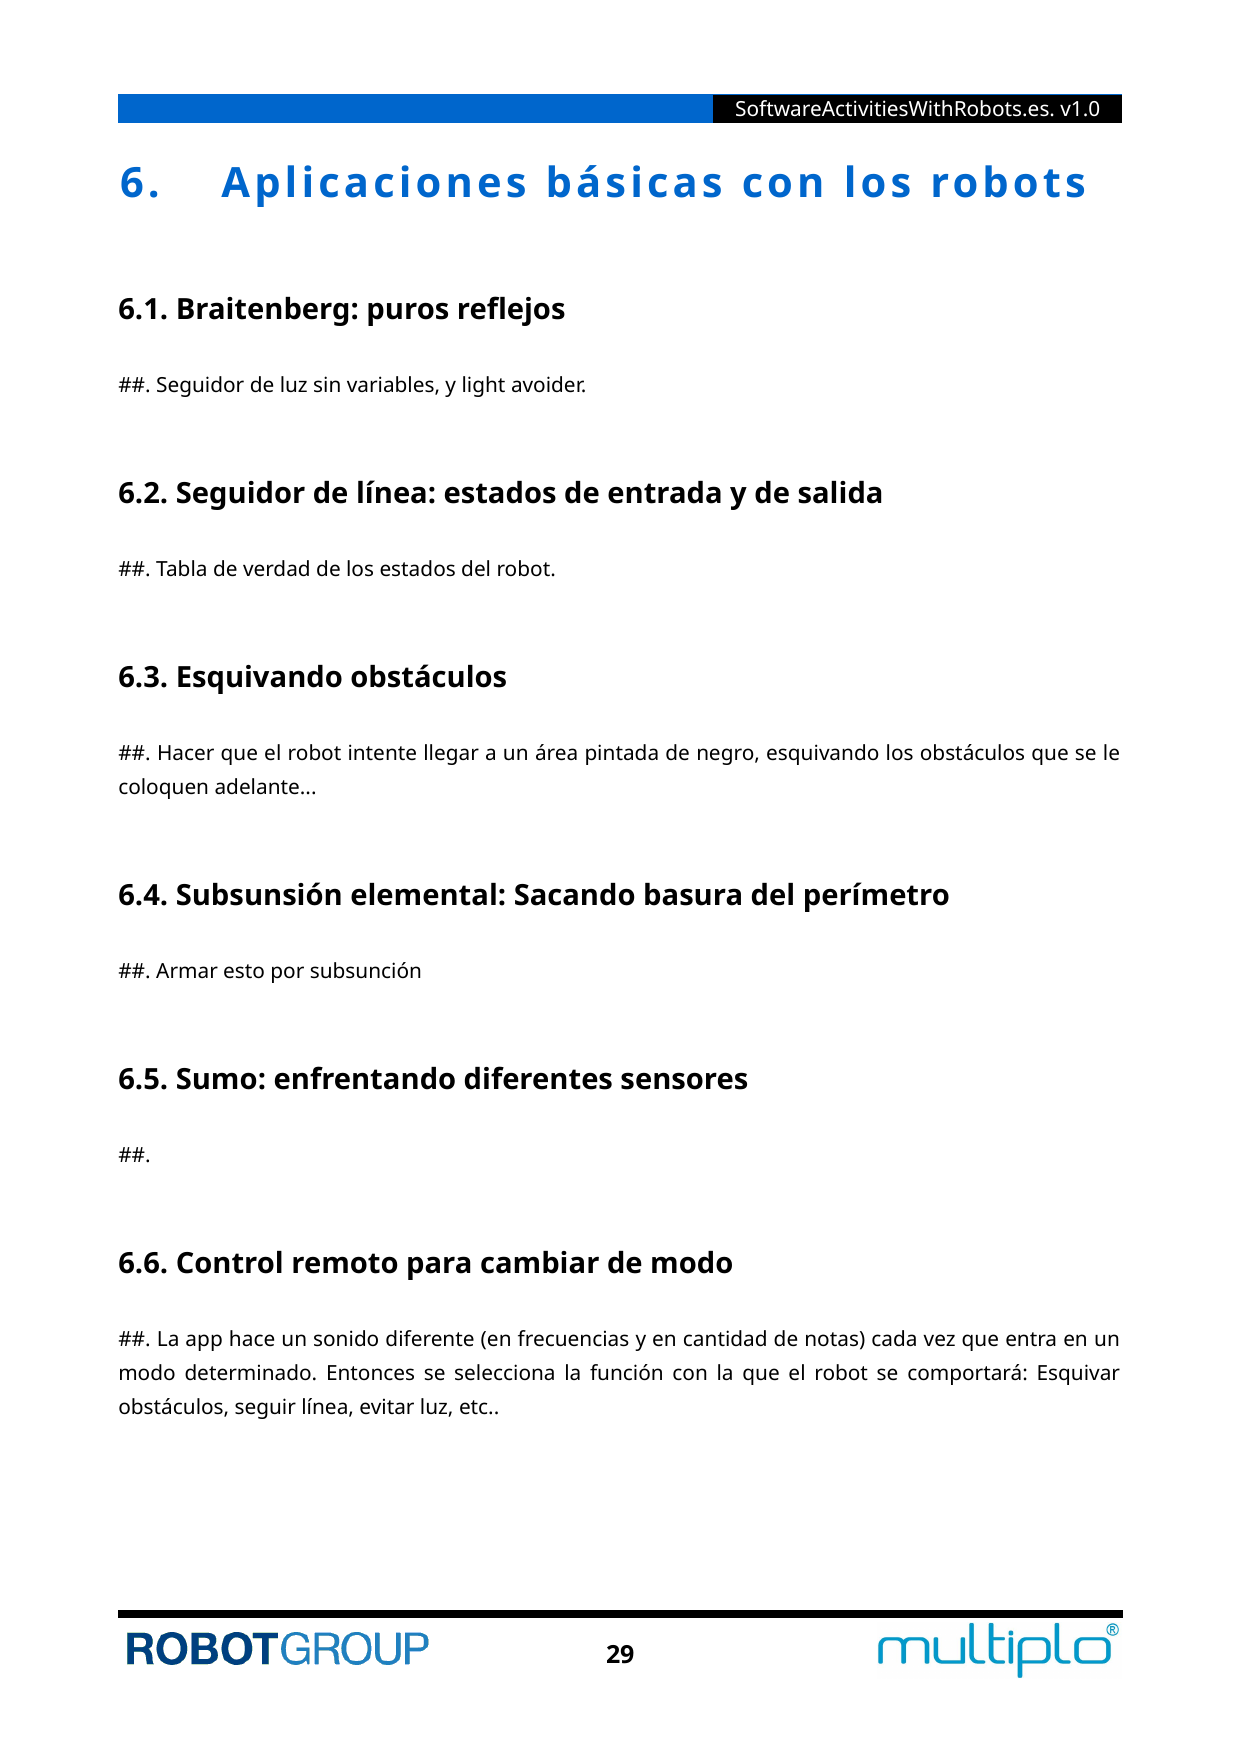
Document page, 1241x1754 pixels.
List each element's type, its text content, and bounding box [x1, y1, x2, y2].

text ##. Seguidor de luz sin variables, y light avoider. [118, 370, 1122, 399]
text ##. [118, 1140, 1122, 1168]
text 6.5. Sumo: enfrentando diferentes sensores [118, 1058, 1122, 1098]
text 6.3. Esquivando obstáculos [118, 656, 1122, 696]
text 6.4. Subsunsión elemental: Sacando basura del perímetro [118, 874, 1122, 914]
text 6. Aplicaciones básicas con los robots [120, 152, 1122, 209]
text ##. La app hace un sonido diferente (en frecuencias y en cantidad de notas) cada vez que entra en un modo determinado. Entonces se selecciona la función con la que el robot se comportará: Esquivar obstáculos, seguir línea, evitar luz, etc.. [118, 1324, 1122, 1420]
text ##. Armar esto por subsunción [118, 956, 1122, 984]
text ##. Tabla de verdad de los estados del robot. [118, 554, 1122, 583]
text 6.2. Seguidor de línea: estados de entrada y de salida [118, 472, 1122, 512]
text 6.6. Control remoto para cambiar de modo [118, 1242, 1122, 1282]
text 6.1. Braitenberg: puros reflejos [118, 289, 1122, 328]
picture [118, 1622, 434, 1673]
picture [877, 1622, 1123, 1679]
text ##. Hacer que el robot intente llegar a un área pintada de negro, esquivando los obstáculos que se le coloquen adelante... [118, 738, 1122, 801]
